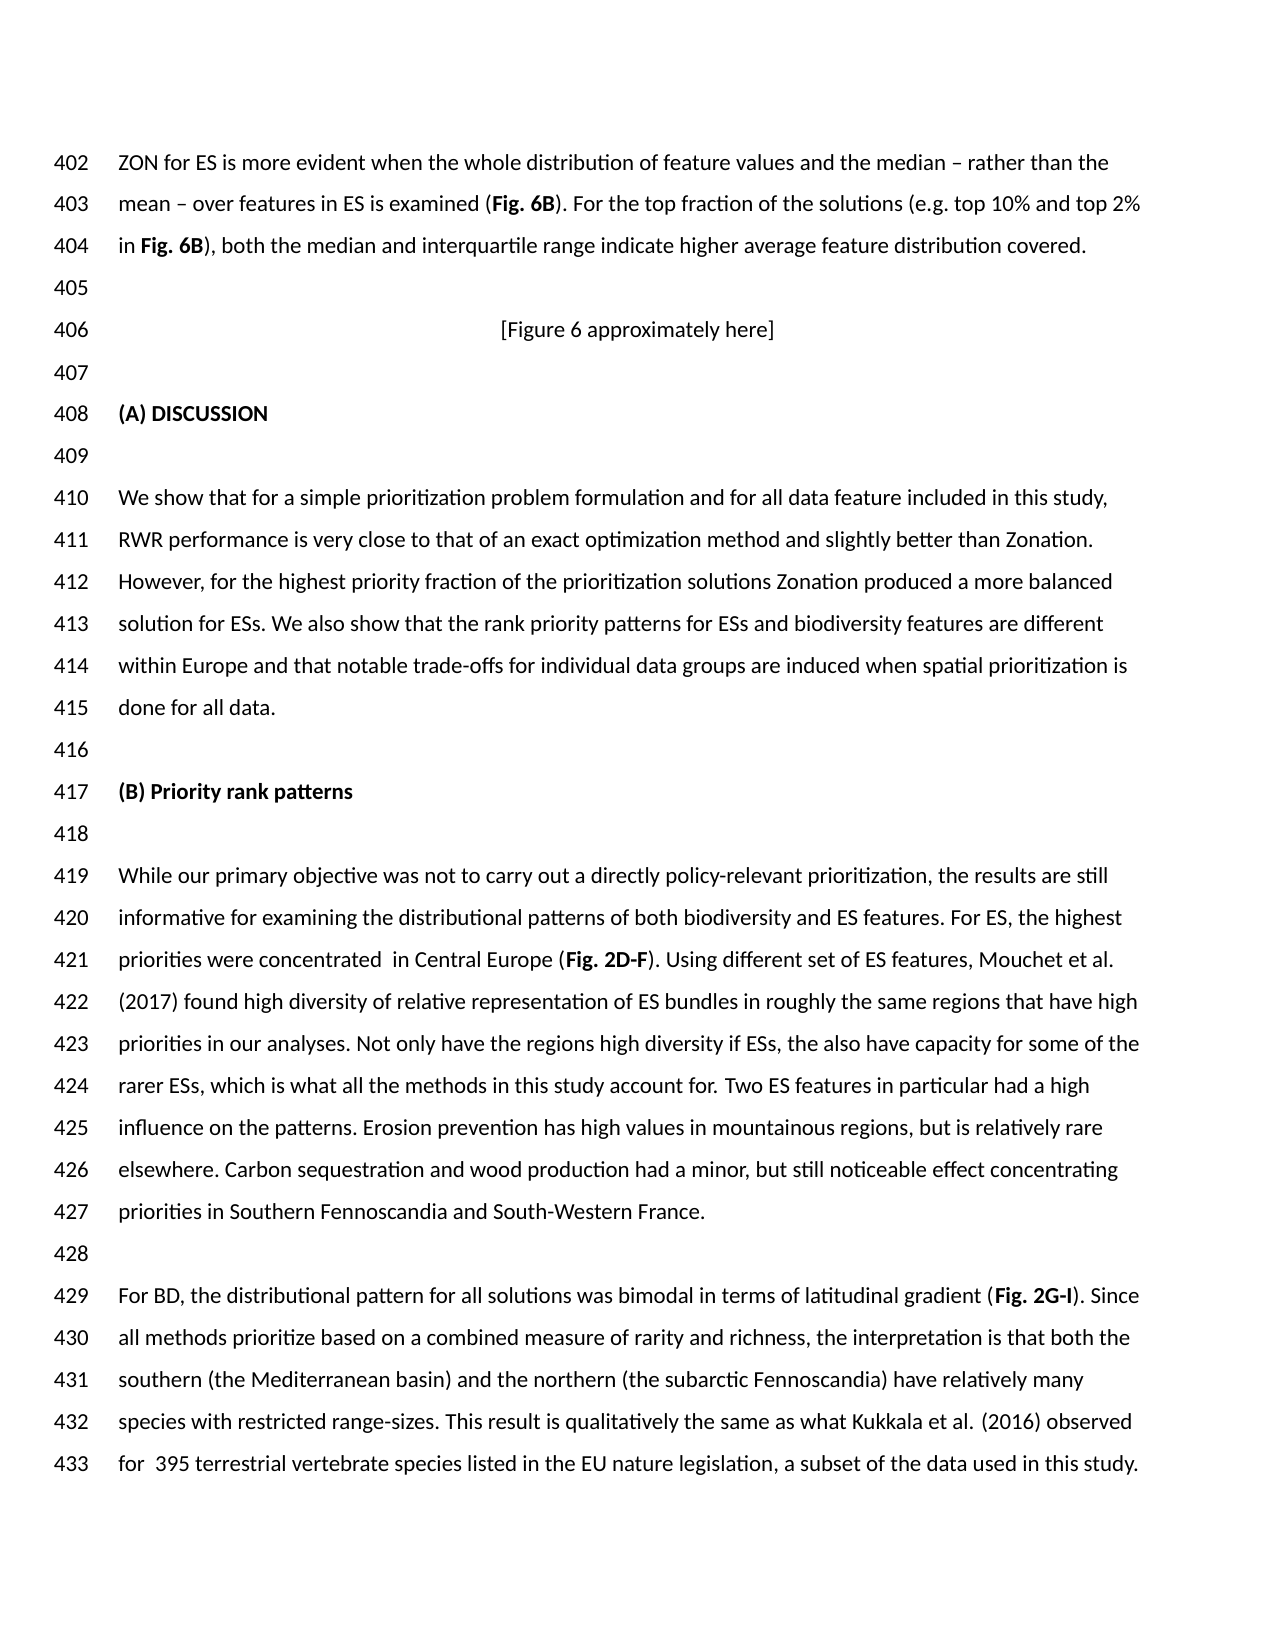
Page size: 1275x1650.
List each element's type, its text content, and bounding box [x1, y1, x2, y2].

text (B) Priority rank patterns [118, 777, 1157, 805]
text ZON for ES is more evident when the whole distribution of feature values and the median – rather than the mean – over features in ES is examined (Fig. 6B). For the top fraction of the solutions (e.g. top 10% and top 2% in Fig. 6B), both the median and interquartile range indicate higher average feature distribution covered. [118, 148, 1157, 259]
text For BD, the distributional pattern for all solutions was bimodal in terms of latitudinal gradient (Fig. 2G-I). Since all methods prioritize based on a combined measure of rarity and richness, the interpretation is that both the southern (the Mediterranean basin) and the northern (the subarctic Fennoscandia) have relatively many species with restricted range-sizes. This result is qualitatively the same as what Kukkala et al. (2016) observed for 395 terrestrial vertebrate species listed in the EU nature legislation, a subset of the data used in this study. [118, 1281, 1157, 1477]
subtitle (A) DISCUSSION [118, 399, 1157, 427]
text We show that for a simple prioritization problem formulation and for all data feature included in this study, RWR performance is very close to that of an exact optimization method and slightly better than Zonation. However, for the highest priority fraction of the prioritization solutions Zonation produced a more balanced solution for ESs. We also show that the rank priority patterns for ESs and biodiversity features are different within Europe and that notable trade-offs for individual data groups are induced when spatial prioritization is done for all data. [118, 483, 1157, 721]
text While our primary objective was not to carry out a directly policy-relevant prioritization, the results are still informative for examining the distributional patterns of both biodiversity and ES features. For ES, the highest priorities were concentrated in Central Europe (Fig. 2D-F). Using different set of ES features, Mouchet et al. (2017) found high diversity of relative representation of ES bundles in roughly the same regions that have high priorities in our analyses. Not only have the regions high diversity if ESs, the also have capacity for some of the rarer ESs, which is what all the methods in this study account for. Two ES features in particular had a high influence on the patterns. Erosion prevention has high values in mountainous regions, but is relatively rare elsewhere. Carbon sequestration and wood production had a minor, but still noticeable effect concentrating priorities in Southern Fennoscandia and South-Western France. [118, 861, 1157, 1225]
text [Figure 6 approximately here] [118, 316, 1157, 343]
